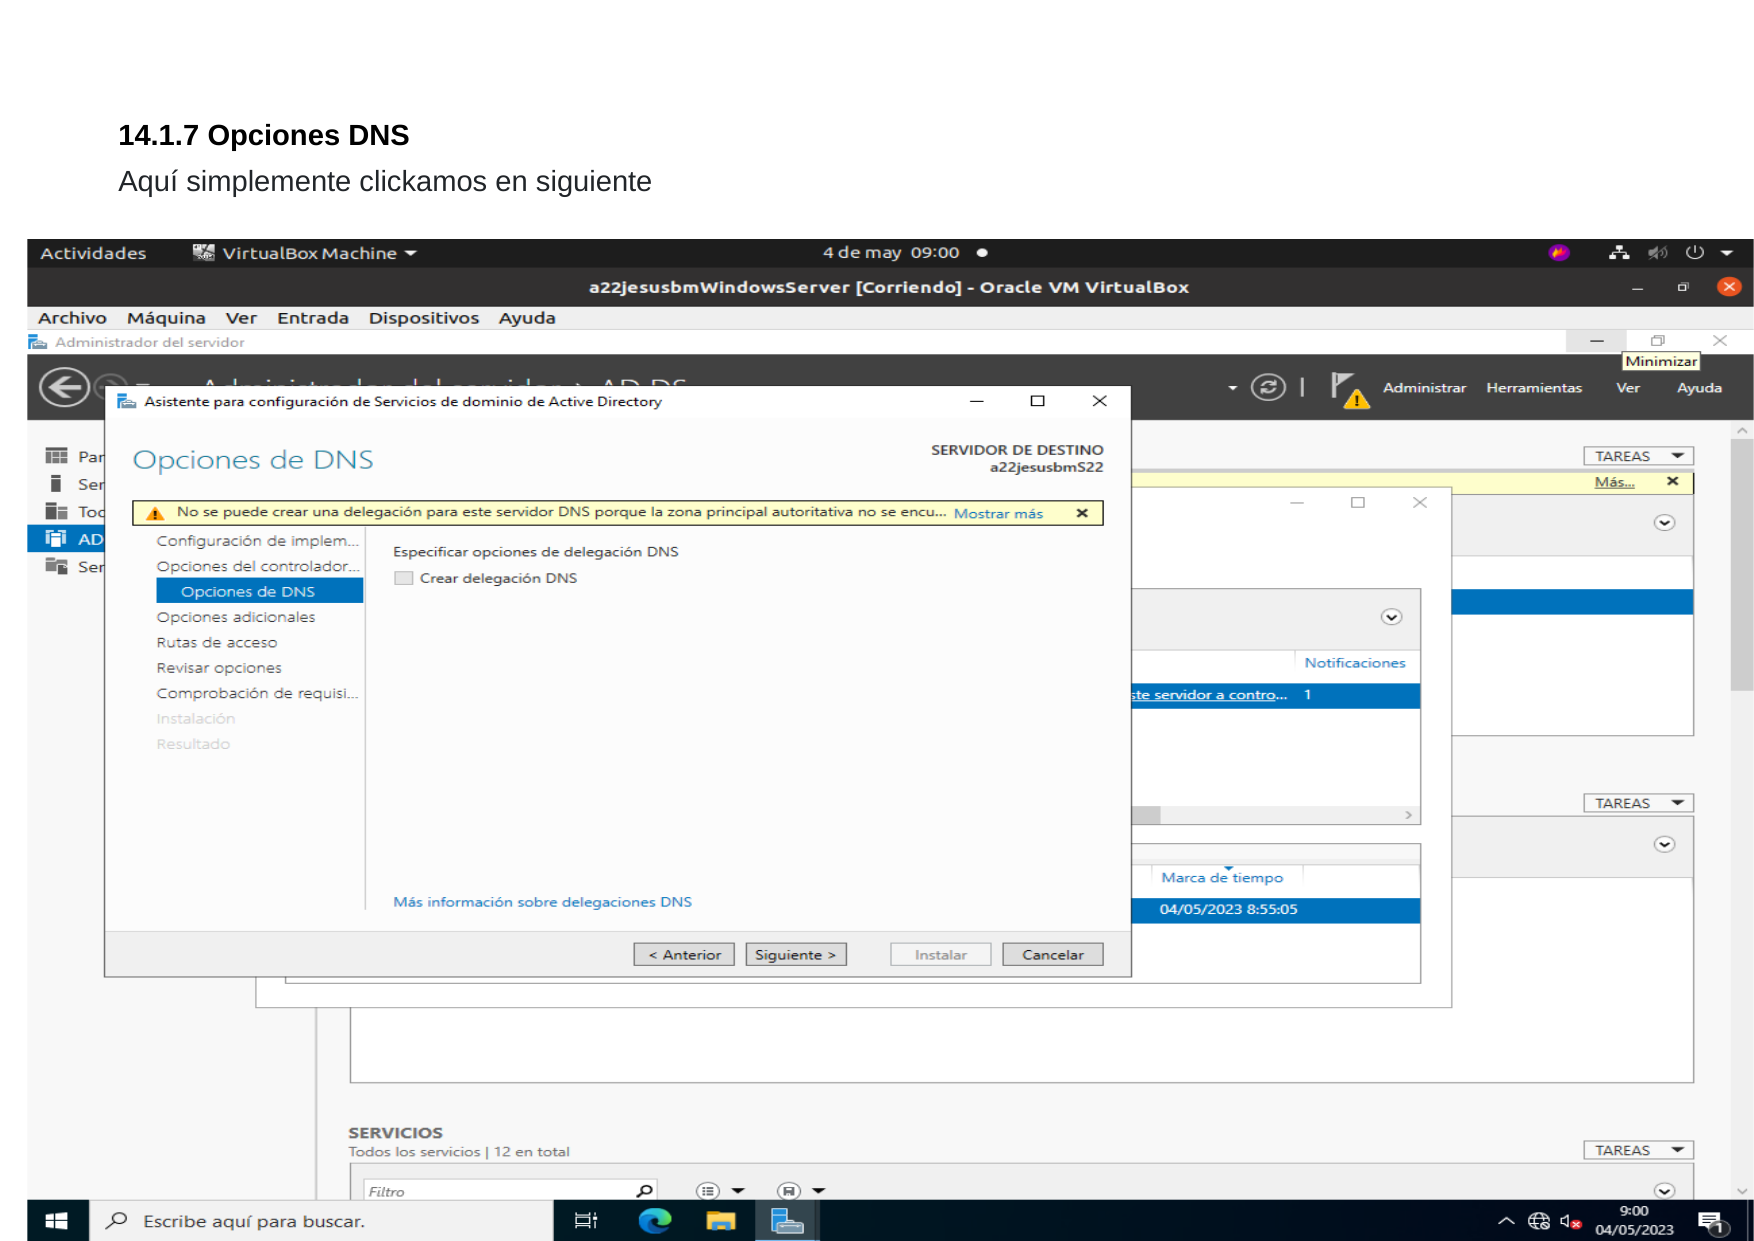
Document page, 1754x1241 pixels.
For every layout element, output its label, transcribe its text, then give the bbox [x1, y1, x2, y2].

picture [27, 239, 1754, 1241]
subtitle 14.1.7 Opciones DNS [118, 118, 1636, 152]
text Aquí simplemente clickamos en siguiente [118, 164, 1636, 198]
